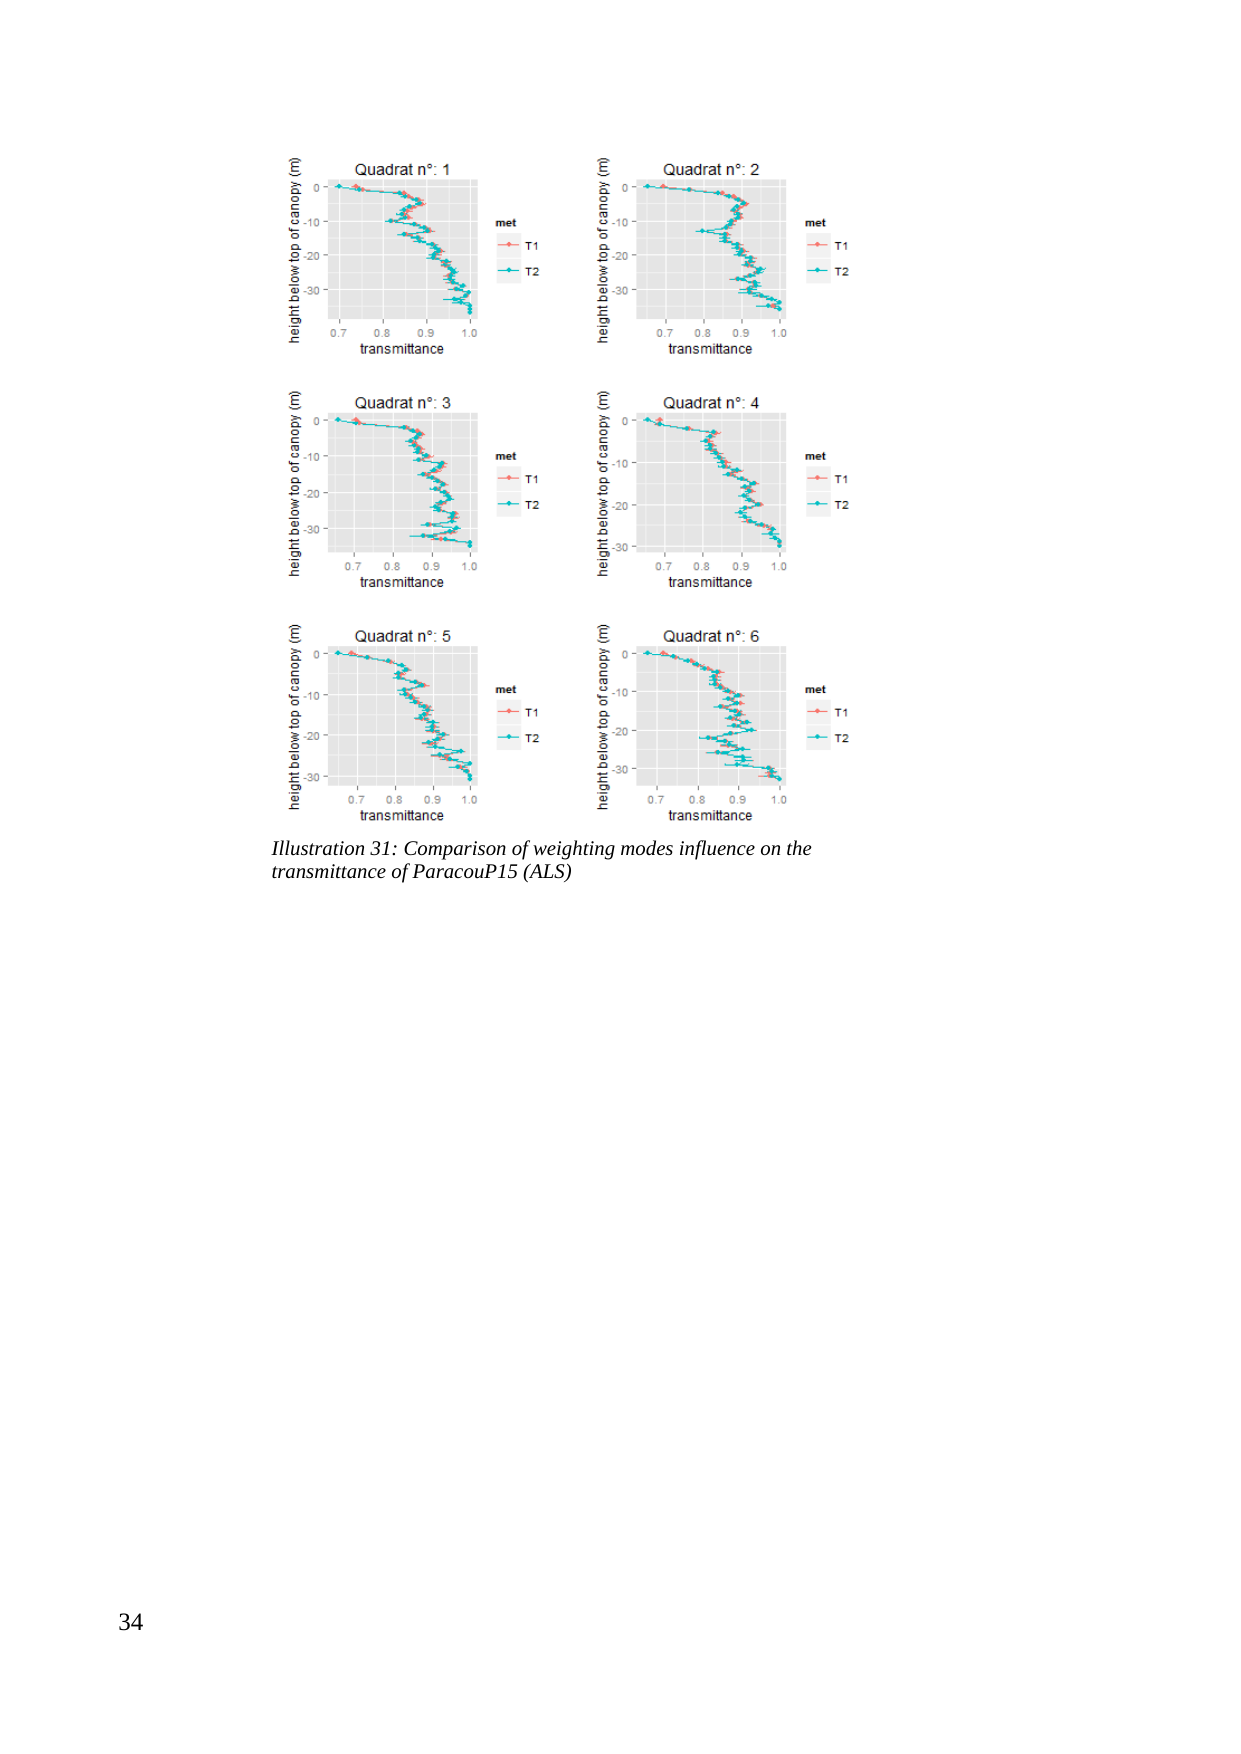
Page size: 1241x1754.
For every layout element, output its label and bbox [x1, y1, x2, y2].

picture [271, 136, 888, 836]
table_header [118, 118, 1122, 889]
